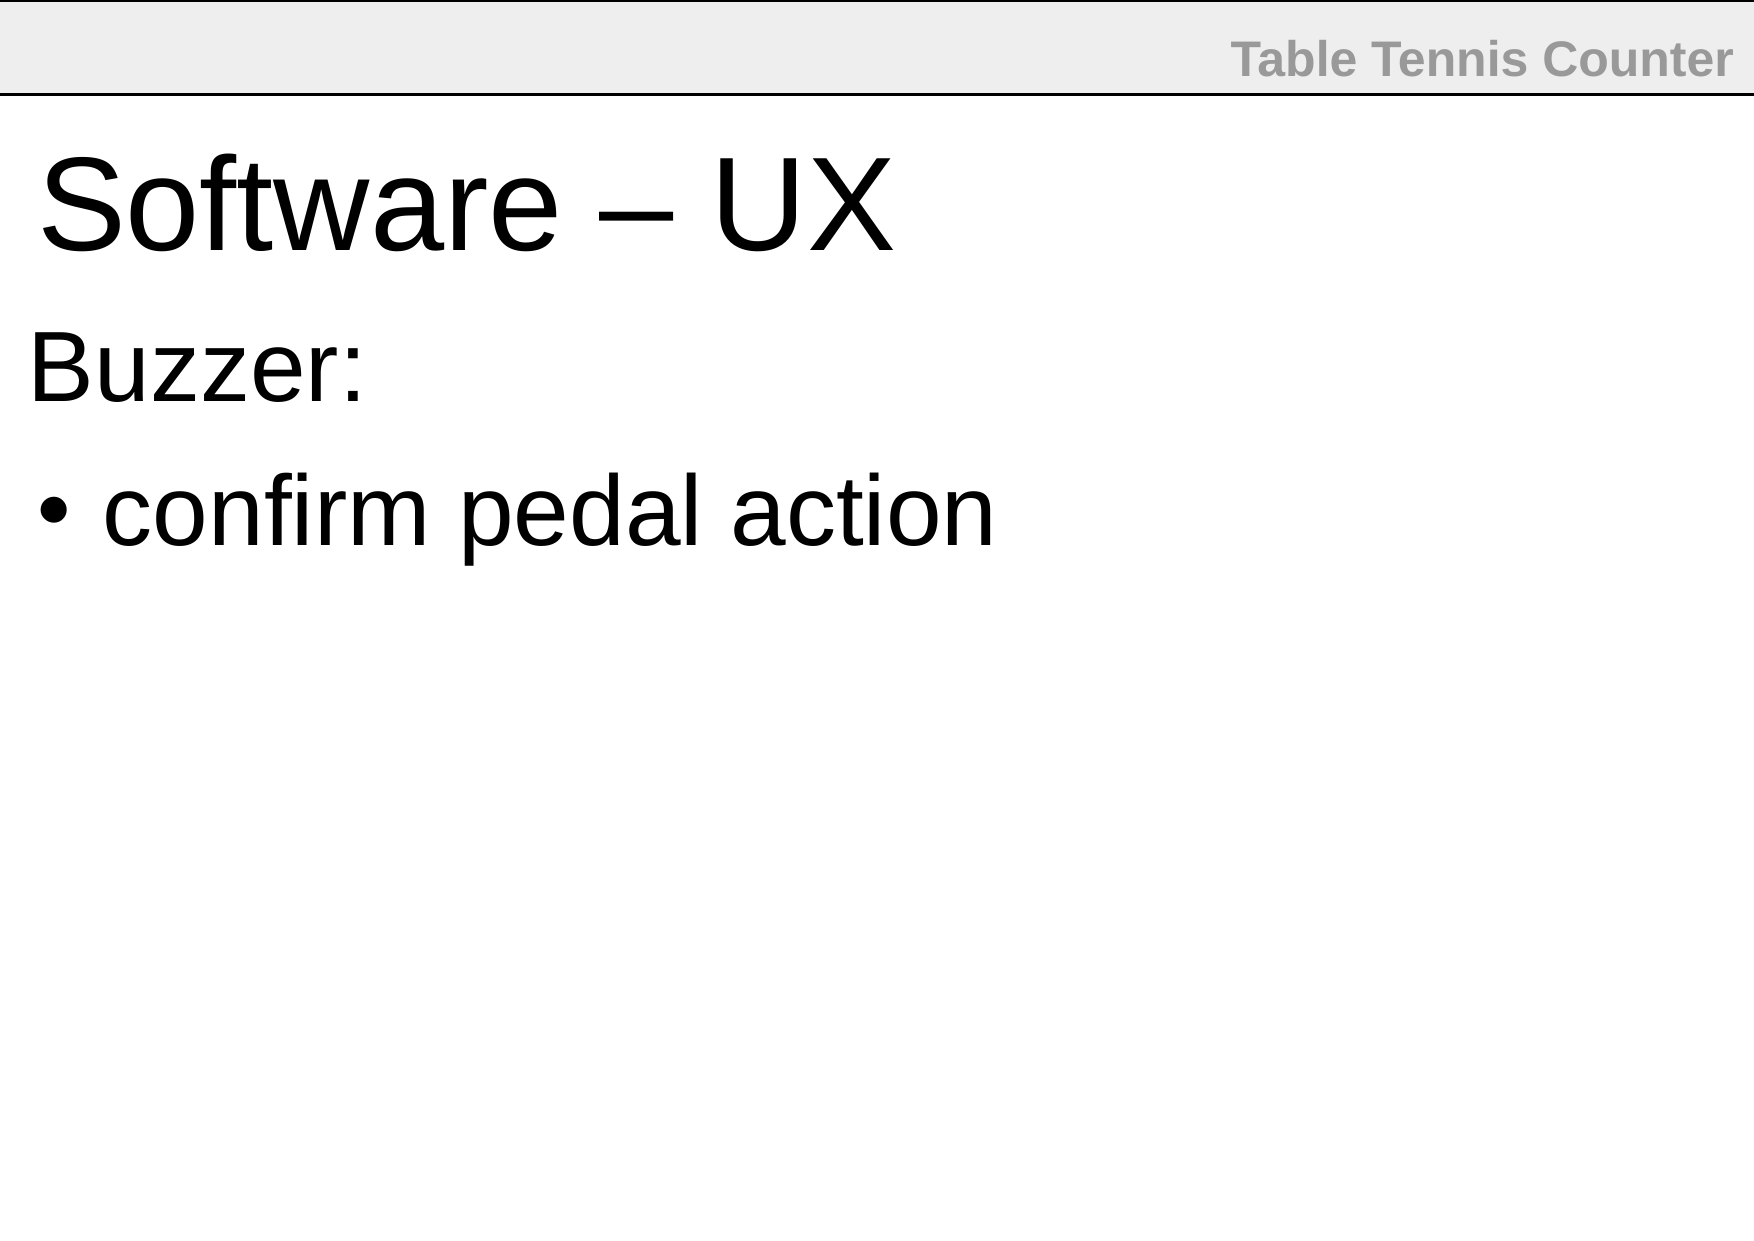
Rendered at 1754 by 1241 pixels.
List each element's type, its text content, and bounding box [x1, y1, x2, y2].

text Software – UX [0, 126, 1754, 279]
list confirm pedal action [37, 451, 1754, 567]
text Buzzer: [0, 308, 1754, 423]
